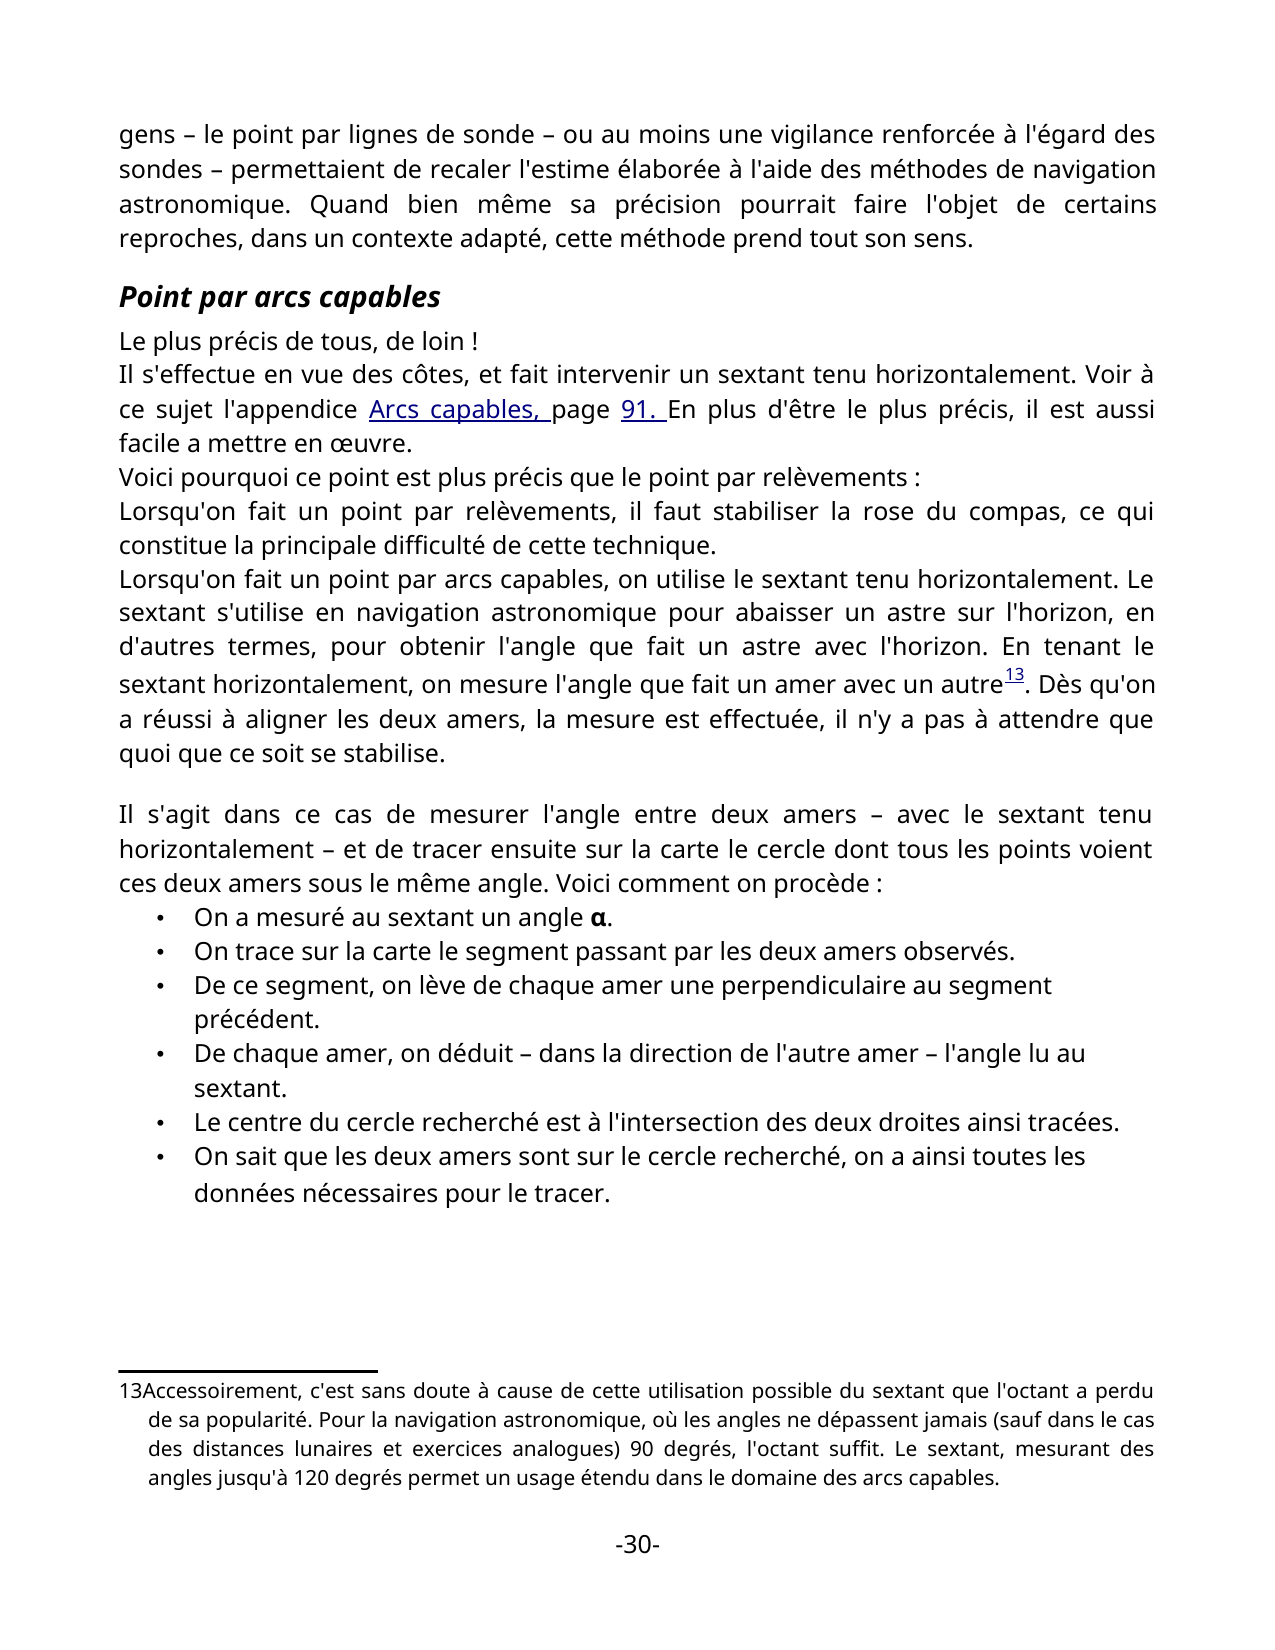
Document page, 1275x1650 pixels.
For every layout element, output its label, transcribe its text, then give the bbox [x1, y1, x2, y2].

text 13Accessoirement, c'est sans doute à cause de cette utilisation possible du sextant que l'octant a perdu de sa popularité. Pour la navigation astronomique, où les angles ne dépassent jamais (sauf dans le cas des distances lunaires et exercices analogues) 90 degrés, l'octant suffit. Le sextant, mesurant des angles jusqu'à 120 degrés permet un usage étendu dans le domaine des arcs capables. [118, 1376, 1156, 1492]
text Voici pourquoi ce point est plus précis que le point par relèvements : [119, 459, 1158, 493]
list De ce segment, on lève de chaque amer une perpendiculaire au segment précédent. [156, 968, 1156, 1036]
text Il s'agit dans ce cas de mesurer l'angle entre deux amers – avec le sextant tenu horizontalement – et de tracer ensuite sur la carte le cercle dont tous les points voient ces deux amers sous le même angle. Voici comment on procède : [119, 797, 1154, 900]
text Lorsqu'on fait un point par relèvements, il faut stabiliser la rose du compas, ce qui constitue la principale difficulté de cette technique. [119, 493, 1156, 562]
text gens – le point par lignes de sonde – ou au moins une vigilance renforcée à l'égard des sondes – permettaient de recaler l'estime élaborée à l'aide des méthodes de navigation astronomique. Quand bien même sa précision pourrait faire l'objet de certains reproches, dans un contexte adapté, cette méthode prend tout son sens. [119, 117, 1158, 255]
list De chaque amer, on déduit – dans la direction de l'autre amer – l'angle lu au sextant. [156, 1036, 1156, 1104]
text -30- [119, 1527, 1156, 1561]
list On trace sur la carte le segment passant par les deux amers observés. [156, 933, 1158, 967]
list On a mesuré au sextant un angle α. [156, 900, 1158, 933]
list On sait que les deux amers sont sur le cercle recherché, on a ainsi toutes les données nécessaires pour le tracer. [156, 1138, 1154, 1210]
text Point par arcs capables [119, 276, 1158, 316]
list Le centre du cercle recherché est à l'intersection des deux droites ainsi tracées. [156, 1104, 1156, 1138]
text Le plus précis de tous, de loin ! [119, 323, 1158, 357]
text Il s'effectue en vue des côtes, et fait intervenir un sextant tenu horizontalement. Voir à ce sujet l'appendice Arcs capables, page 91. En plus d'être le plus précis, il est aussi facile a mettre en œuvre. [119, 357, 1156, 459]
text Lorsqu'on fait un point par arcs capables, on utilise le sextant tenu horizontalement. Le sextant s'utilise en navigation astronomique pour abaisser un astre sur l'horizon, en d'autres termes, pour obtenir l'angle que fait un astre avec l'horizon. En tenant le sextant horizontalement, on mesure l'angle que fait un amer avec un autre13. Dès qu'on a réussi à aligner les deux amers, la mesure est effectuée, il n'y a pas à attendre que quoi que ce soit se stabilise. [119, 562, 1156, 770]
